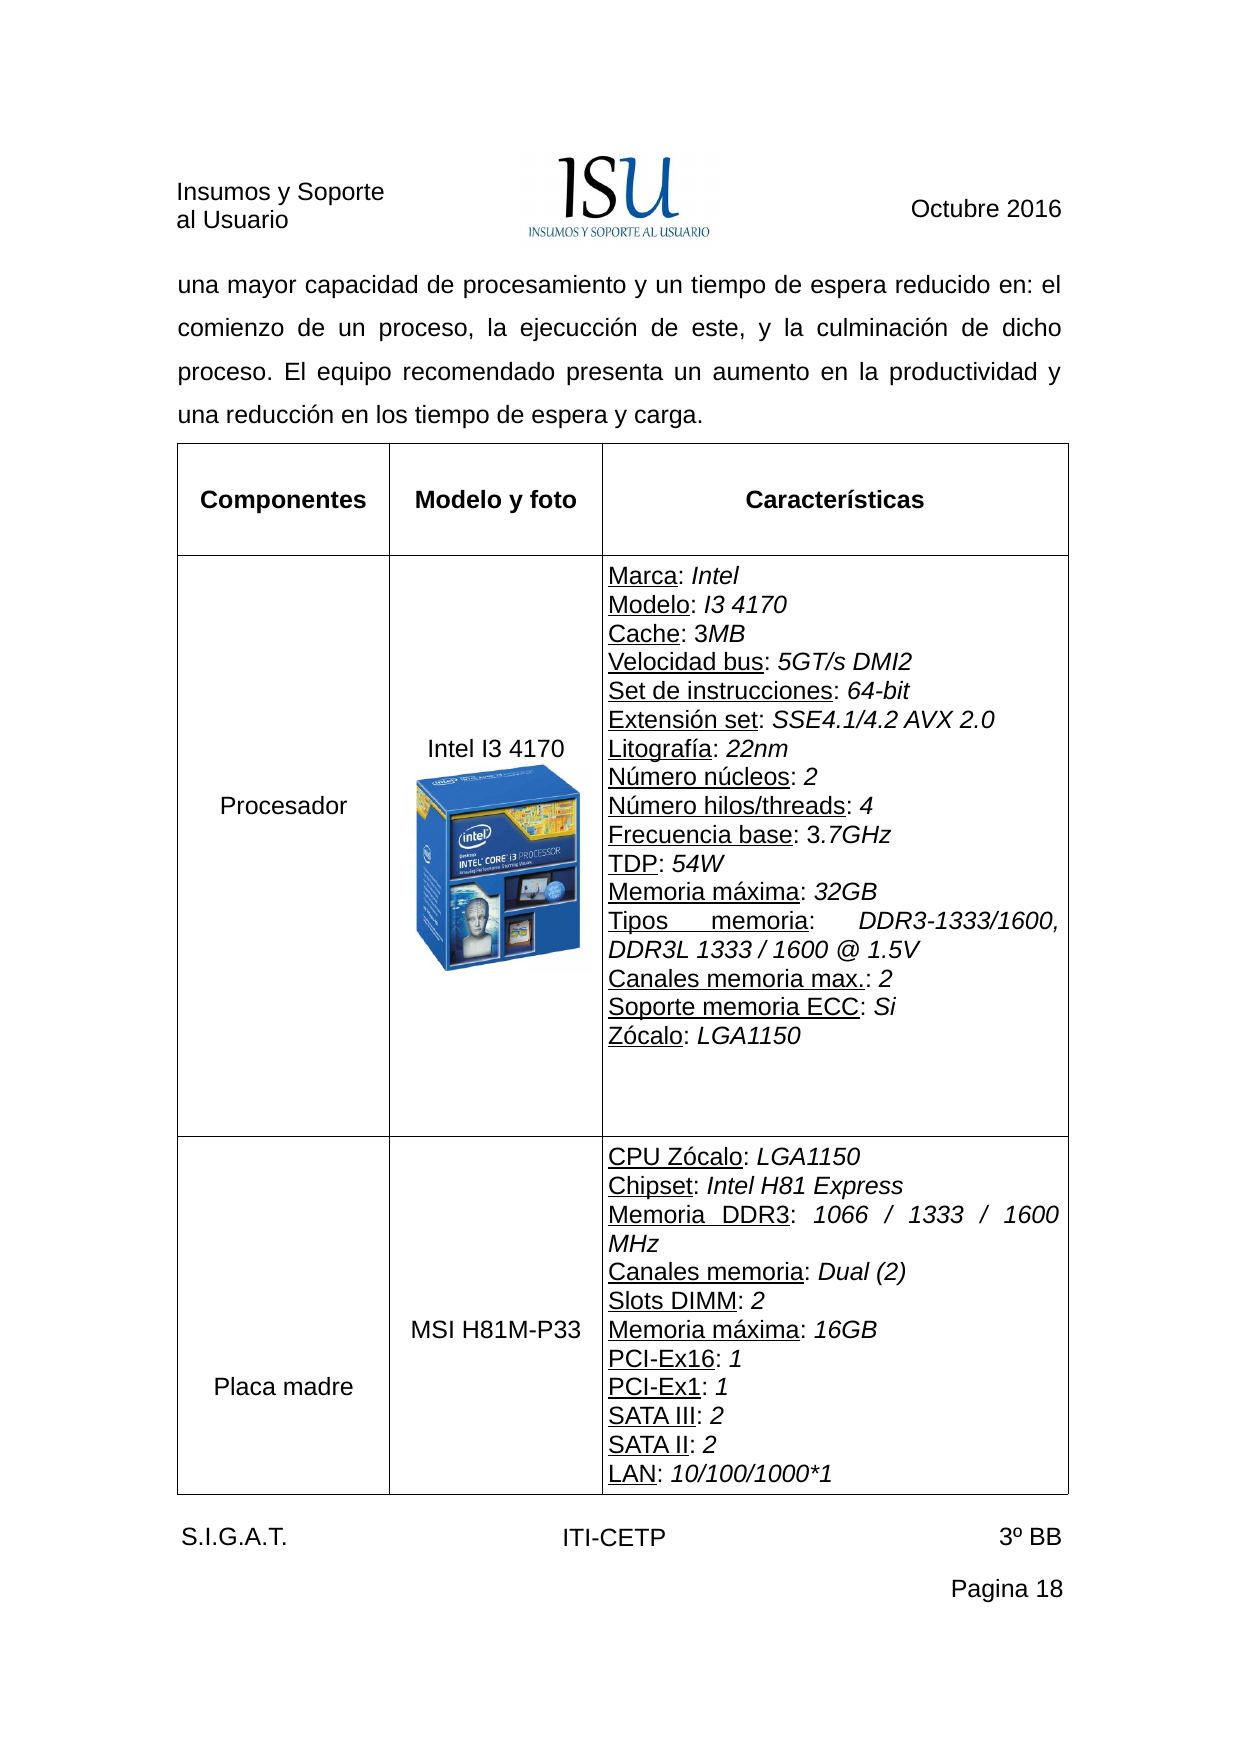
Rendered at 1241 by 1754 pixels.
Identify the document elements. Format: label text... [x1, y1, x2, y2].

table_cell MSI H81M-P33 [390, 1137, 602, 1494]
table_cell CPU Zócalo: LGA1150 Chipset: Intel H81 Express Memoria DDR3: 1066 / 1333 / 1600 MHz Canales memoria: Dual (2) Slots DIMM: 2 Memoria máxima: 16GB PCI-Ex16: 1 PCI-Ex1: 1 SATA III: 2 SATA II: 2 LAN: 10/100/1000*1 [603, 1137, 1068, 1494]
table_header Componentes [178, 444, 389, 555]
table_header Características [603, 444, 1068, 555]
table_header Modelo y foto [390, 444, 602, 555]
picture [402, 762, 593, 973]
text una mayor capacidad de procesamiento y un tiempo de espera reducido en: el comienzo de un proceso, la ejecucción de este, y la culminación de dicho proceso. El equipo recomendado presenta un aumento en la productividad y una reducción en los tiempo de espera y carga. [177, 270, 1063, 428]
table_cell Placa madre [178, 1137, 389, 1494]
table_cell Procesador [178, 556, 389, 1136]
table_cell Intel I3 4170 [390, 556, 602, 1136]
picture [517, 138, 723, 252]
table_cell Marca: Intel Modelo: I3 4170 Cache: 3MB Velocidad bus: 5GT/s DMI2 Set de instrucciones: 64-bit Extensión set: SSE4.1/4.2 AVX 2.0 Litografía: 22nm Número núcleos: 2 Número hilos/threads: 4 Frecuencia base: 3.7GHz TDP: 54W Memoria máxima: 32GB Tipos memoria: DDR3-1333/1600, DDR3L 1333 / 1600 @ 1.5V Canales memoria max.: 2 Soporte memoria ECC: Si Zócalo: LGA1150 [603, 556, 1068, 1136]
